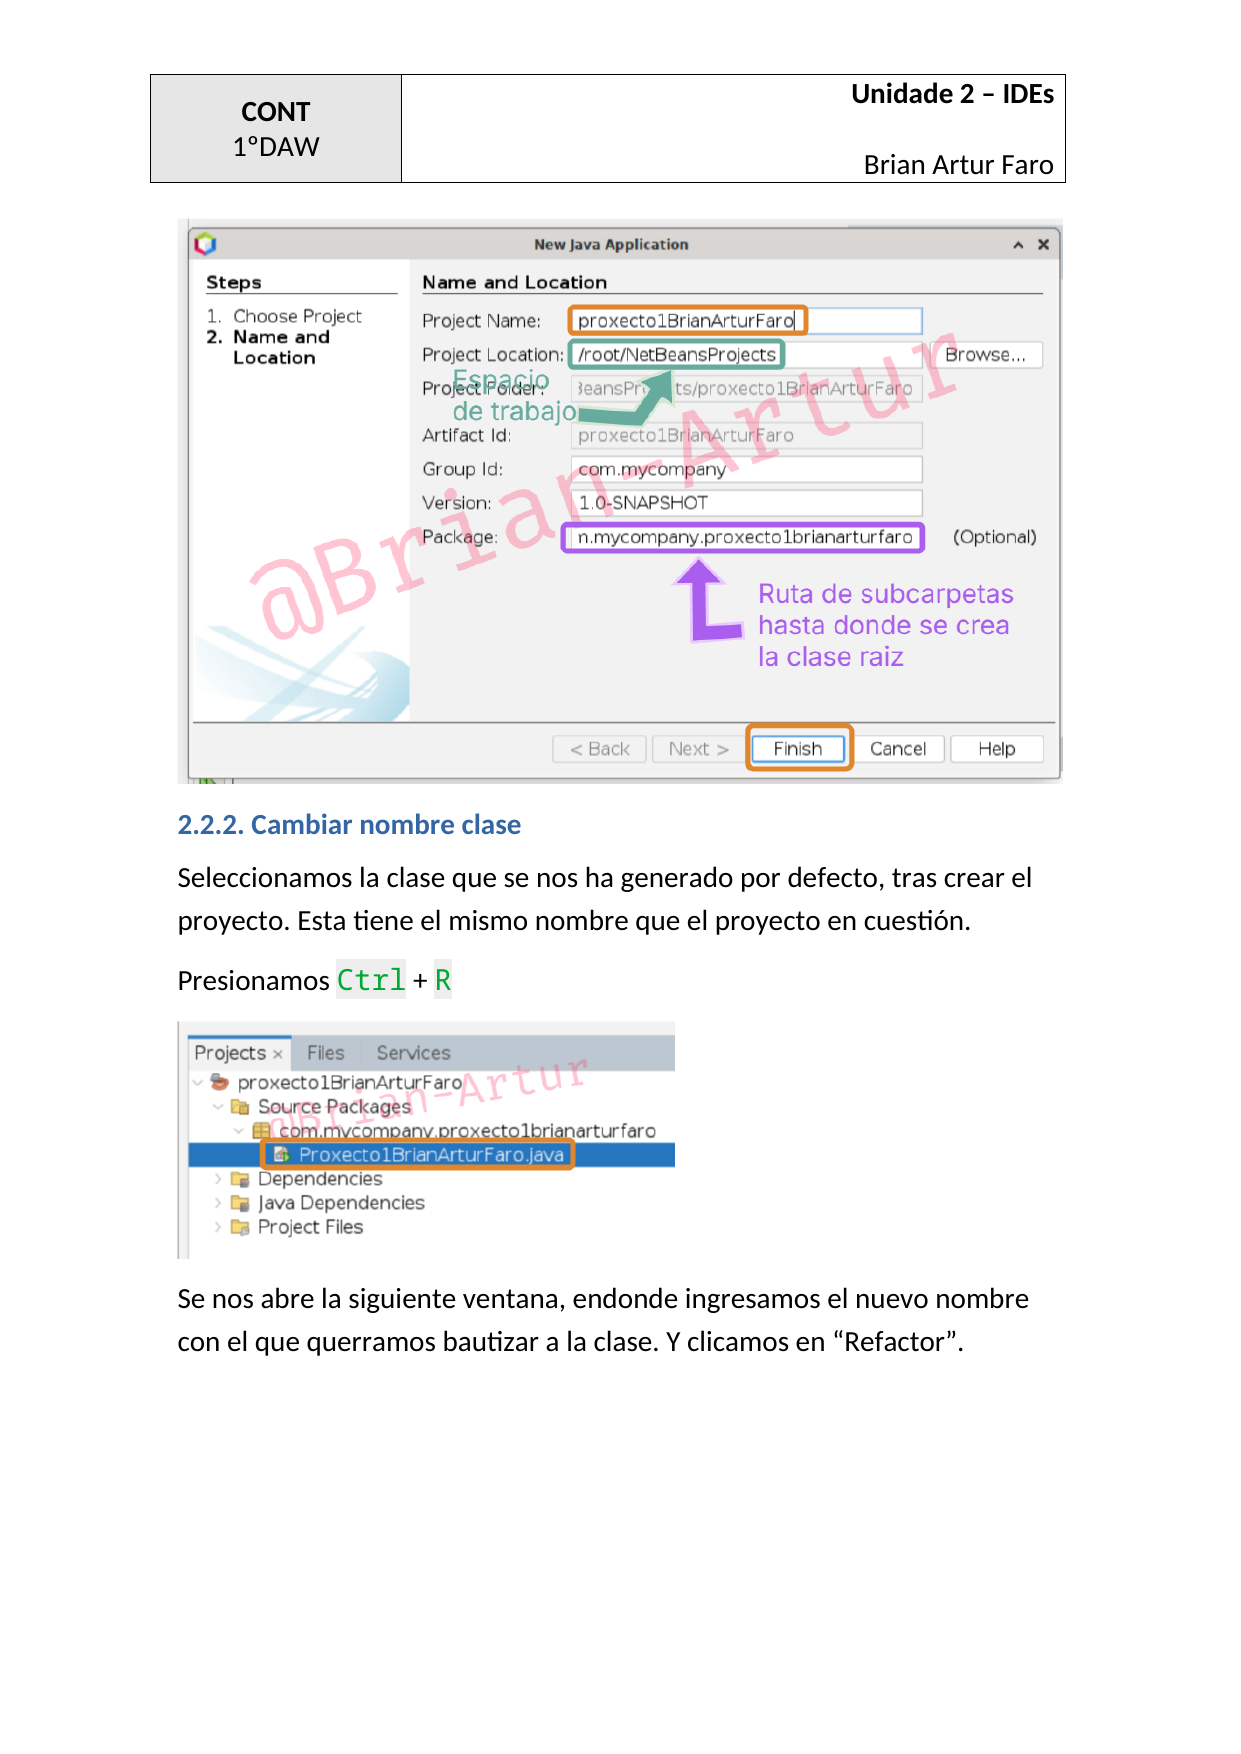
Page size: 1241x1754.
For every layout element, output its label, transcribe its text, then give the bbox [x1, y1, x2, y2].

text Presionamos Ctrl + R [177, 959, 1063, 999]
text Se nos abre la siguiente ventana, endonde ingresamos el nuevo nombre con el que querramos bautizar a la clase. Y clicamos en “Refactor”. [177, 1280, 1063, 1358]
picture [177, 218, 1063, 784]
picture [177, 1021, 675, 1259]
text Seleccionamos la clase que se nos ha generado por defecto, tras crear el proyecto. Esta tiene el mismo nombre que el proyecto en cuestión. [177, 859, 1063, 938]
subtitle 2.2.2. Cambiar nombre clase [177, 806, 1063, 842]
